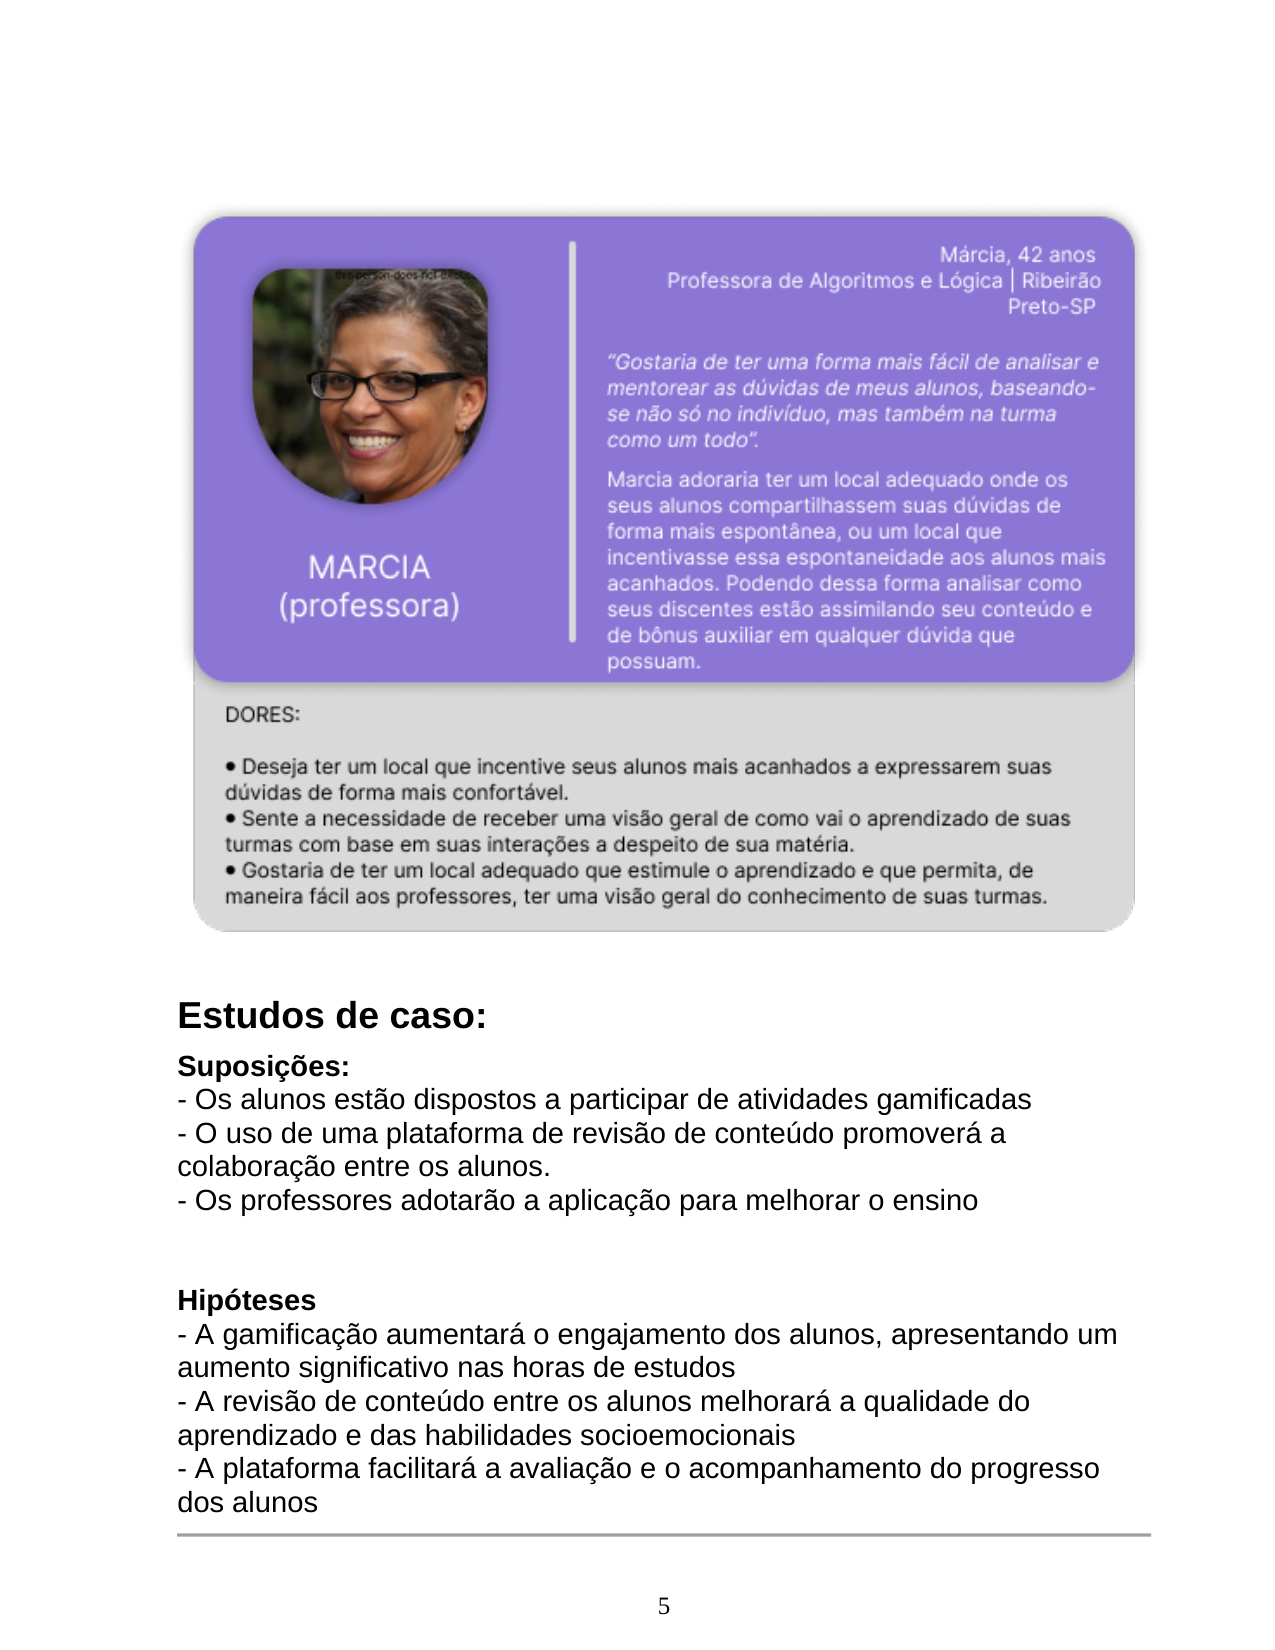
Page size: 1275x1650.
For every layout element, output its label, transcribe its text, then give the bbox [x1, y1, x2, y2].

subtitle Estudos de caso: [177, 993, 1151, 1036]
text Hipóteses [177, 1283, 1151, 1317]
text - Os alunos estão dispostos a participar de atividades gamificadas [177, 1082, 1151, 1116]
picture [177, 200, 1152, 935]
text - A plataforma facilitará a avaliação e o acompanhamento do progresso dos alunos [177, 1451, 1151, 1518]
text - Os professores adotarão a aplicação para melhorar o ensino [177, 1183, 1151, 1216]
text Suposições: [177, 1049, 1151, 1082]
text - A gamificação aumentará o engajamento dos alunos, apresentando um aumento significativo nas horas de estudos [177, 1317, 1151, 1384]
text - O uso de uma plataforma de revisão de conteúdo promoverá a colaboração entre os alunos. [177, 1116, 1151, 1183]
text - A revisão de conteúdo entre os alunos melhorará a qualidade do aprendizado e das habilidades socioemocionais [177, 1384, 1151, 1451]
